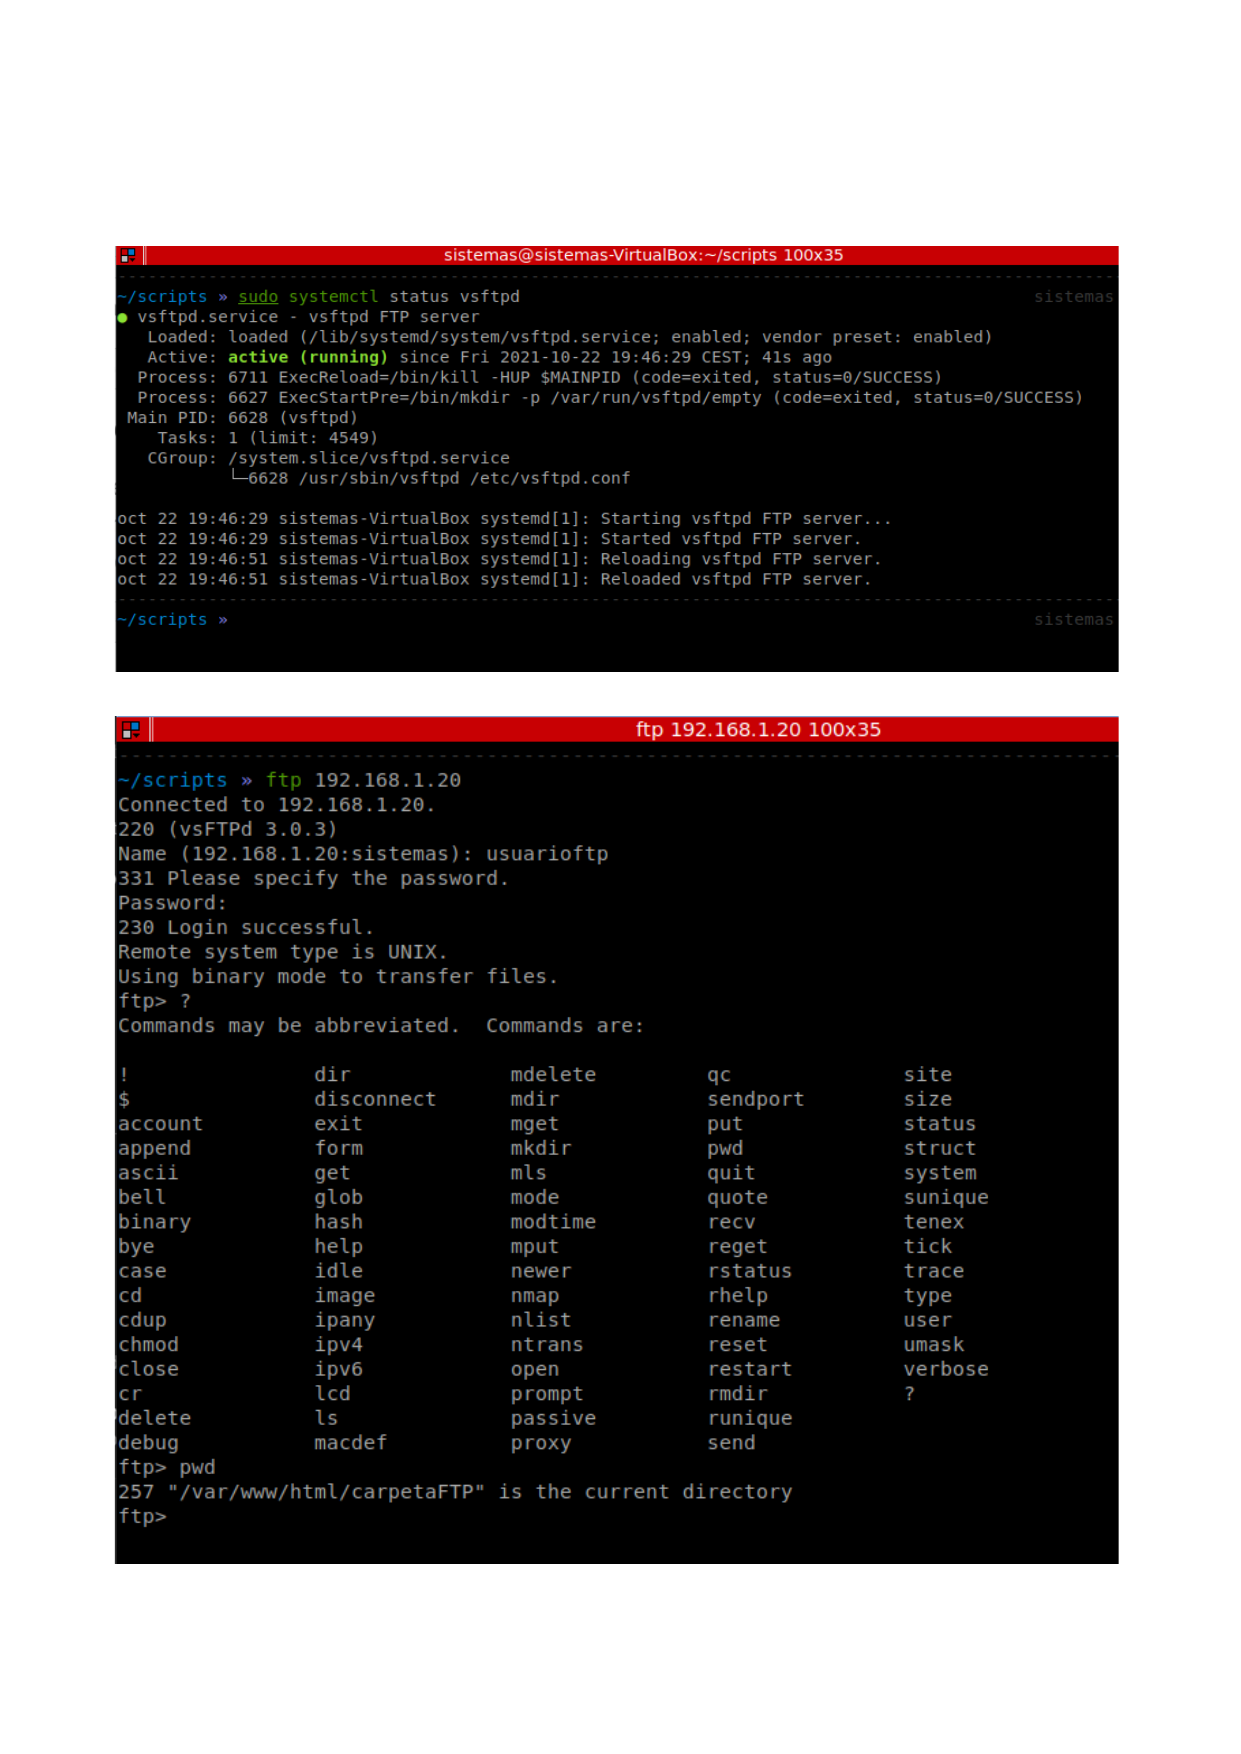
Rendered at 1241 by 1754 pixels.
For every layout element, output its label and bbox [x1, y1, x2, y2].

picture [114, 246, 1119, 672]
picture [114, 716, 1119, 1564]
